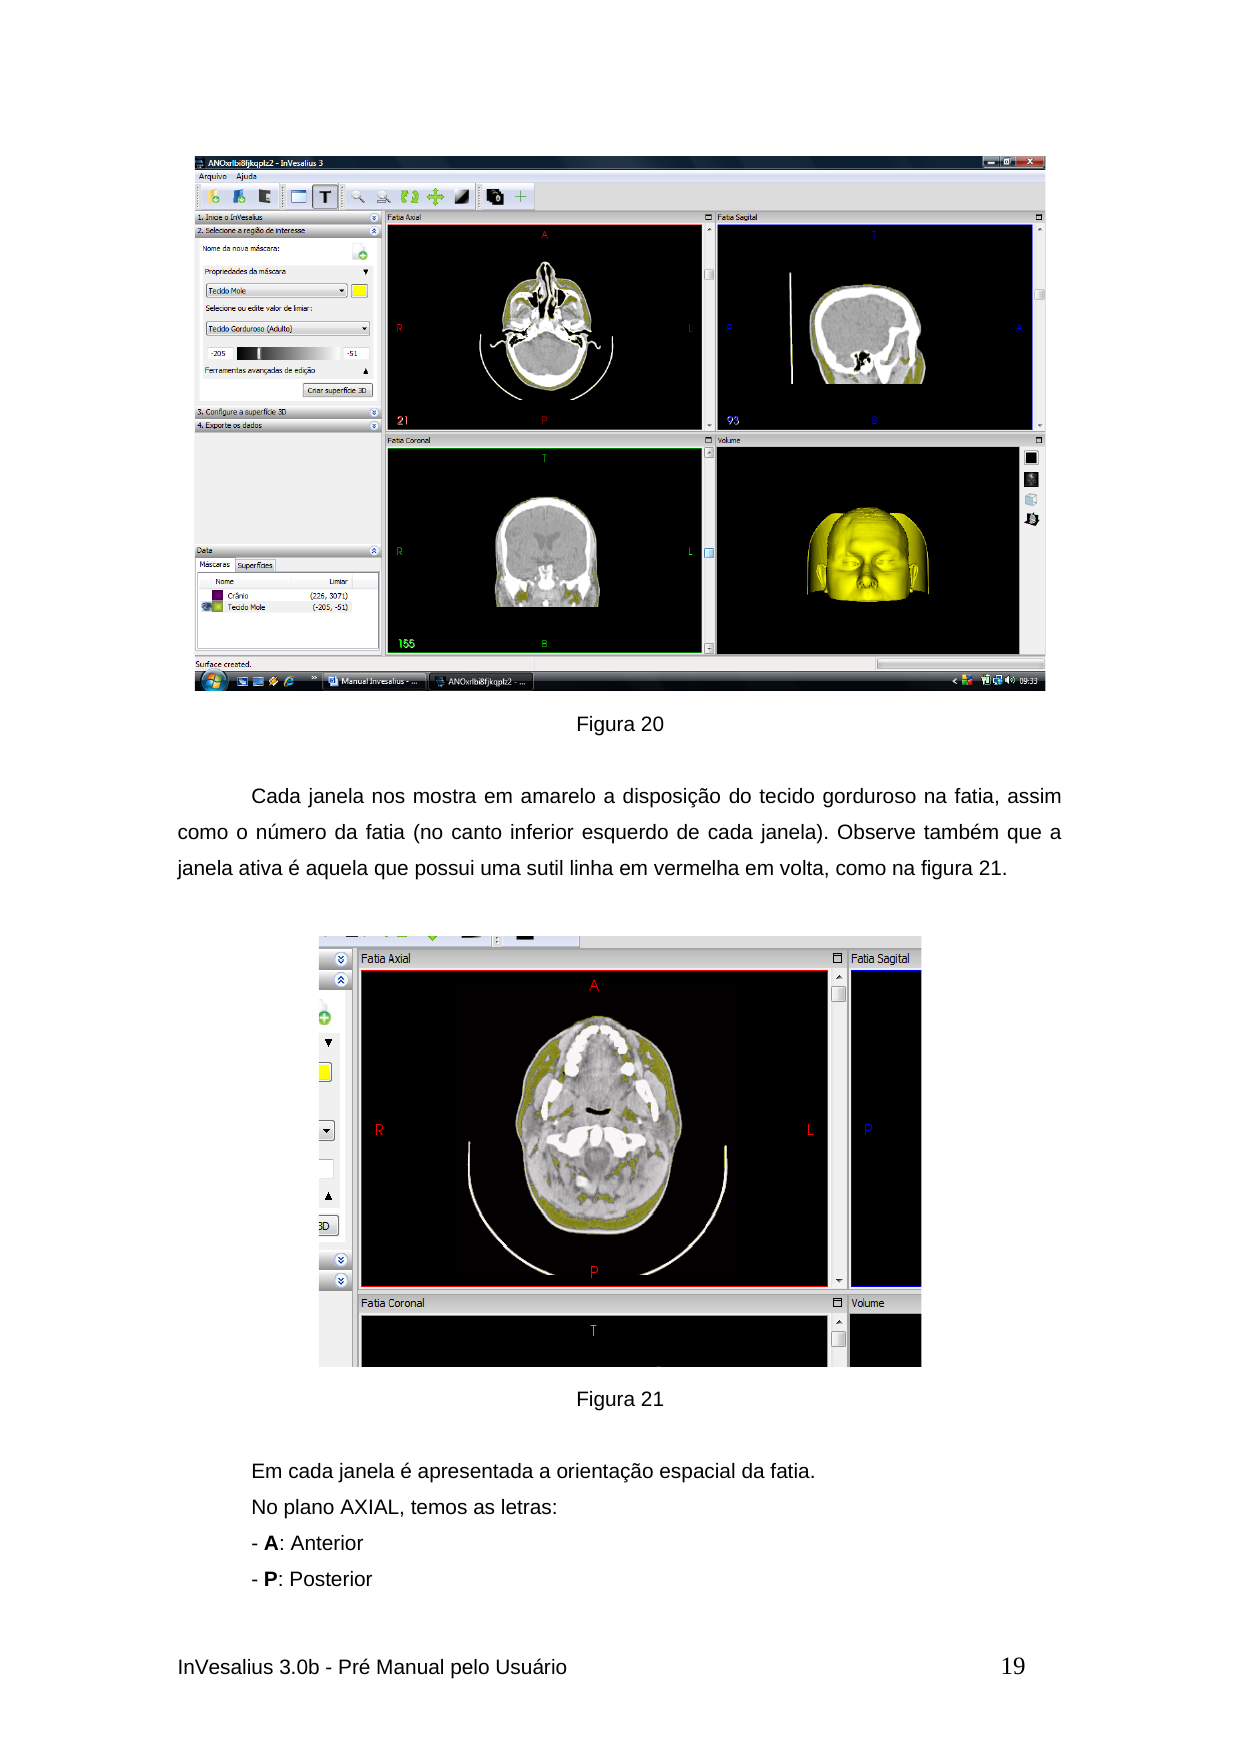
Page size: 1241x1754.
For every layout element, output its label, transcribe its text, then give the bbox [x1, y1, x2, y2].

text No plano AXIAL, temos as letras: [177, 1495, 1063, 1519]
text Figura 21 [177, 1387, 1063, 1411]
text - P: Posterior [177, 1567, 1063, 1591]
text - A: Anterior [177, 1531, 1063, 1555]
text Figura 20 [177, 712, 1063, 736]
text Em cada janela é apresentada a orientação espacial da fatia. [177, 1459, 1063, 1483]
picture [318, 936, 922, 1367]
text Cada janela nos mostra em amarelo a disposição do tecido gorduroso na fatia, assim como o número da fatia (no canto inferior esquerdo de cada janela). Observe também que a janela ativa é aquela que possui uma sutil linha em vermelha em volta, como na figura 21. [177, 784, 1063, 880]
picture [194, 156, 1046, 691]
